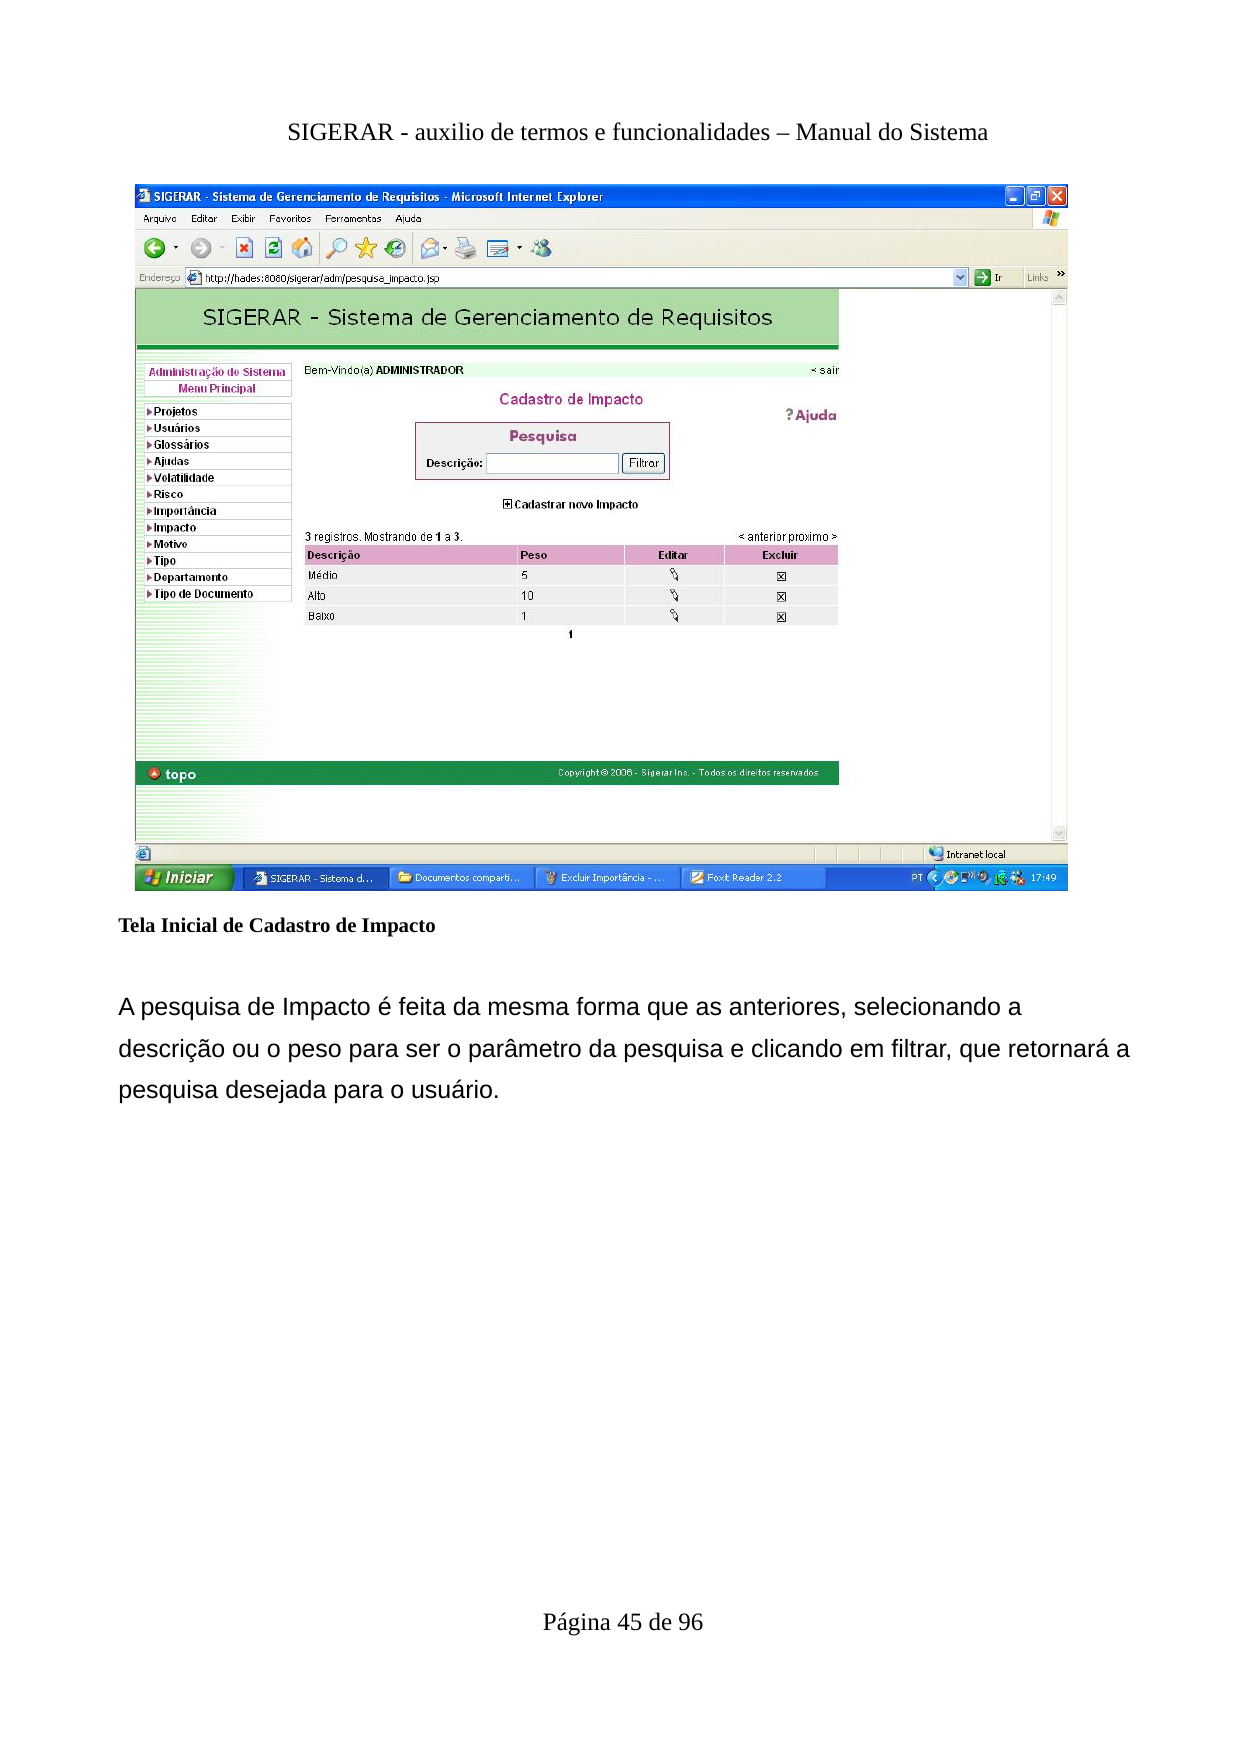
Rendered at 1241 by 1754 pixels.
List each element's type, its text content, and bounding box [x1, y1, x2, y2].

text A pesquisa de Impacto é feita da mesma forma que as anteriores, selecionando a descrição ou o peso para ser o parâmetro da pesquisa e clicando em filtrar, que retornará a pesquisa desejada para o usuário. [118, 993, 1134, 1104]
text Tela Inicial de Cadastro de Impacto [118, 914, 1134, 937]
picture [134, 184, 1068, 891]
